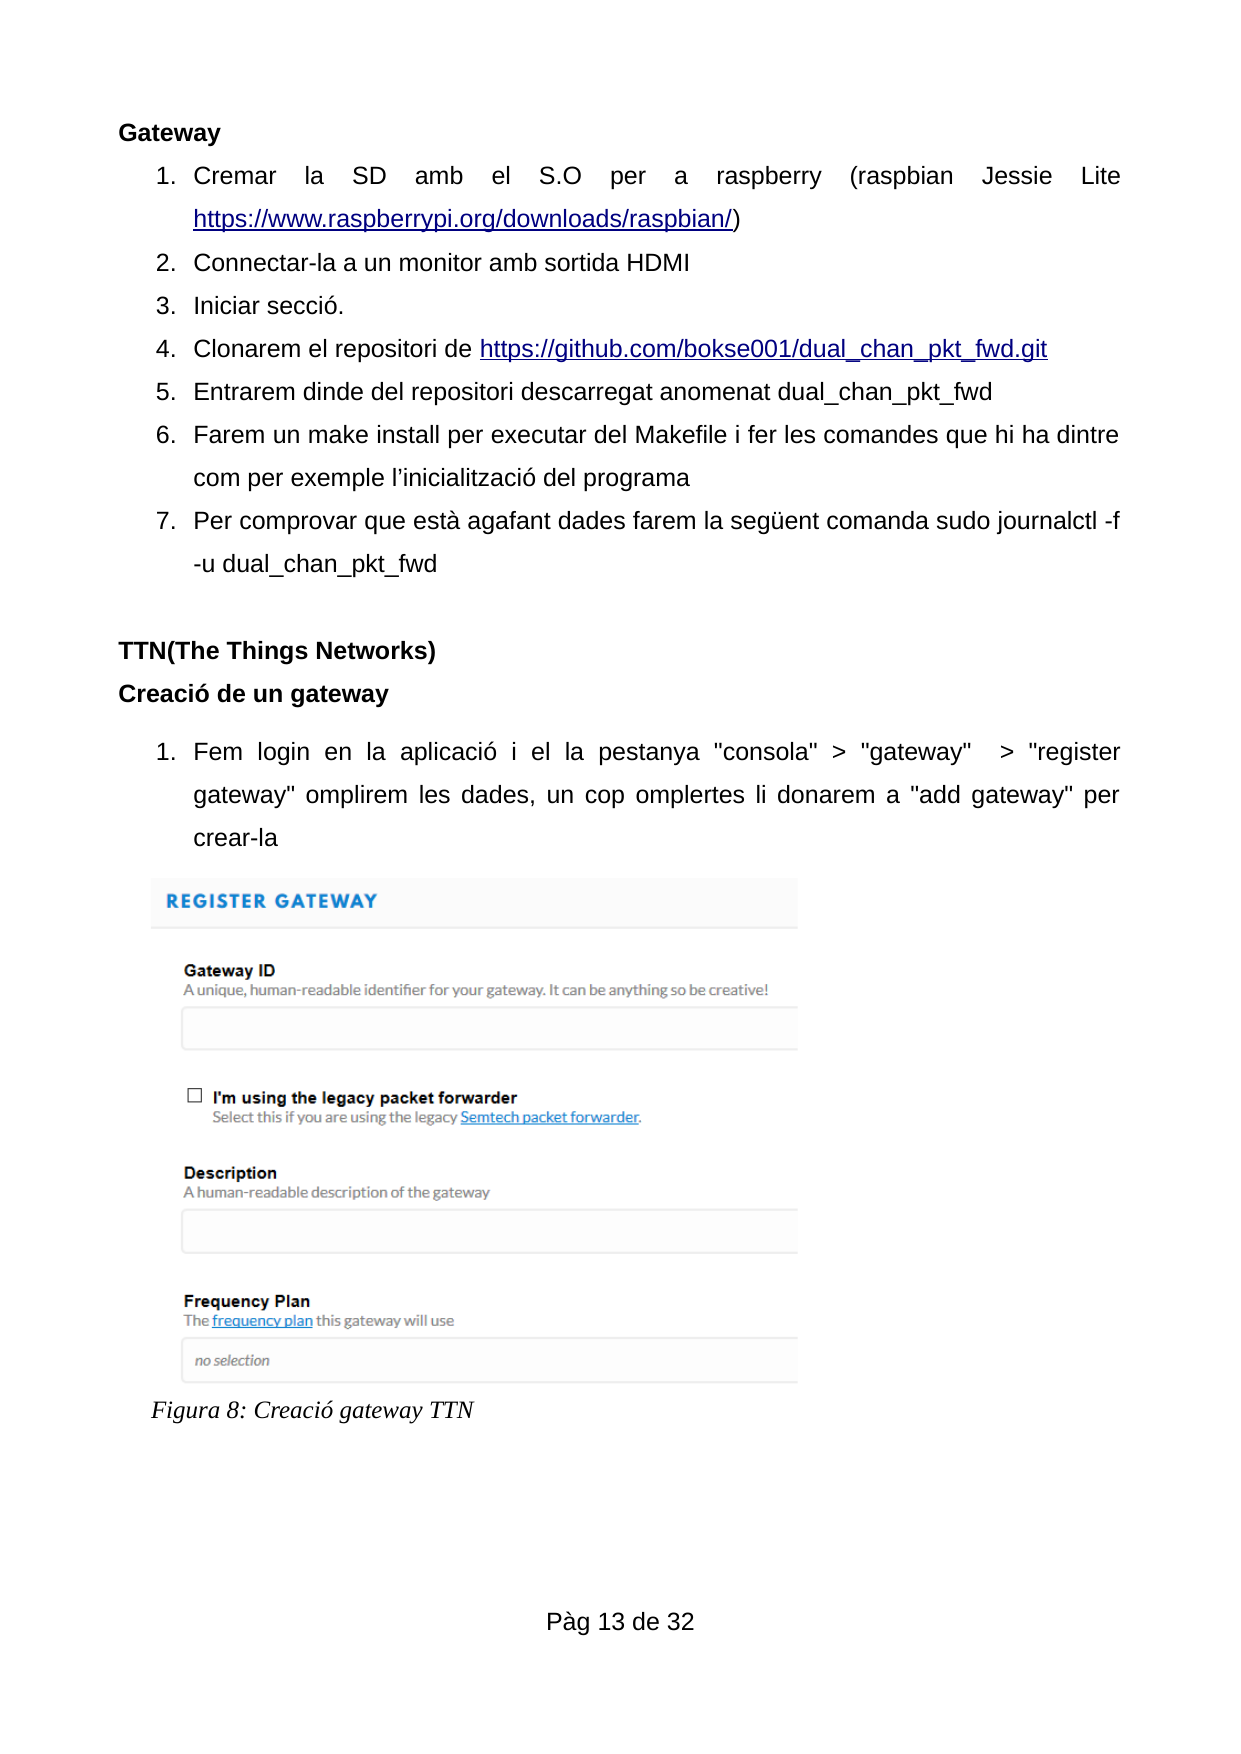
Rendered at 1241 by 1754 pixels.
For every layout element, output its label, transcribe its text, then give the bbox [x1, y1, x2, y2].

list Connectar-la a un monitor amb sortida HDMI [156, 247, 1122, 276]
subtitle Creació de un gateway [118, 679, 1122, 707]
text Figura 8: Creació gateway TTN [151, 1390, 798, 1424]
picture [150, 878, 798, 1390]
subtitle TTN(The Things Networks) [118, 636, 1122, 664]
list Farem un make install per executar del Makefile i fer les comandes que hi ha dintre com per exemple l’inicialització del programa [156, 420, 1122, 492]
list Fem login en la aplicació i el la pestanya "consola" > "gateway" > "register gateway" omplirem les dades, un cop omplertes li donarem a "add gateway" per crear-la [156, 736, 1122, 851]
list Cremar la SD amb el S.O per a raspberry (raspbian Jessie Lite https://www.raspberrypi.org/downloads/raspbian/) [156, 161, 1122, 233]
list Clonarem el repositori de https://github.com/bokse001/dual_chan_pkt_fwd.git [156, 334, 1122, 362]
subtitle Gateway [118, 118, 1122, 147]
list Per comprovar que està agafant dades farem la següent comanda sudo journalctl -f -u dual_chan_pkt_fwd [156, 506, 1122, 578]
list Entrarem dinde del repositori descarregat anomenat dual_chan_pkt_fwd [156, 377, 1122, 406]
list Iniciar secció. [156, 291, 1122, 319]
